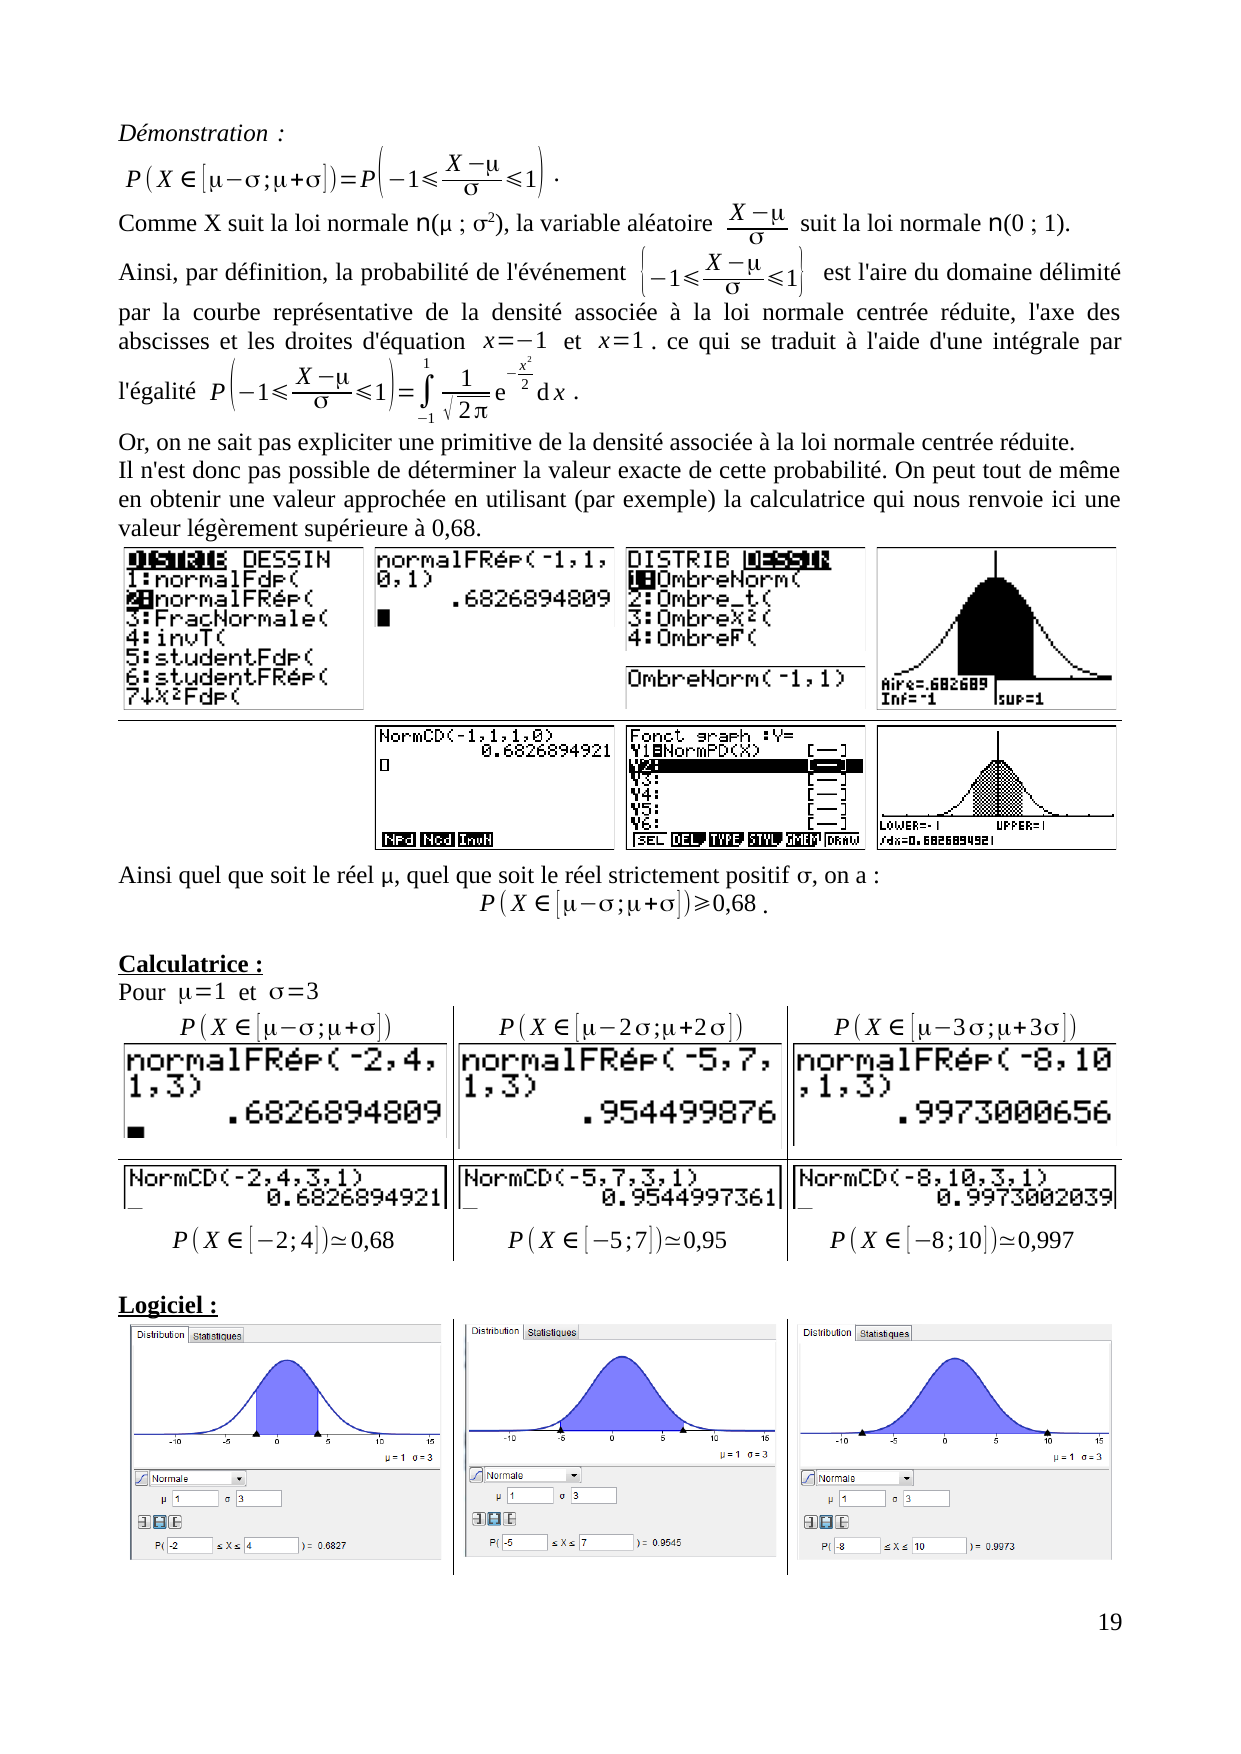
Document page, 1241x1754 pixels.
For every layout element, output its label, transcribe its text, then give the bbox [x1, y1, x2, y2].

picture [797, 1324, 1112, 1560]
picture [463, 1324, 777, 1557]
table_header [369, 721, 620, 860]
table_header [454, 1325, 787, 1575]
table_header [454, 1006, 787, 1159]
text Comme X suit la loi normale n( ; 2), la variable aléatoire suit la loi normale n(0 ; 1). [118, 199, 1122, 246]
table_header [871, 542, 1122, 720]
table_header [118, 1325, 453, 1575]
table_cell [788, 1219, 1122, 1261]
text Démonstration : [118, 118, 1122, 147]
table_header [118, 1319, 453, 1324]
table_header [788, 1325, 1122, 1575]
table_cell [454, 1219, 787, 1261]
table_header [871, 721, 1122, 860]
text . [118, 888, 1122, 920]
picture [458, 1165, 782, 1209]
text Or, on ne sait pas expliciter une primitive de la densité associée à la loi normale centrée réduite. [118, 427, 1122, 455]
table_header [118, 542, 369, 720]
text Ainsi quel que soit le réel , quel que soit le réel strictement positif , on a : [118, 860, 1122, 888]
table_cell [118, 1219, 453, 1261]
table_header [369, 542, 620, 661]
table_header [620, 542, 871, 661]
table_cell [369, 661, 620, 720]
picture [876, 725, 1117, 850]
picture [129, 1324, 442, 1560]
picture [374, 725, 615, 850]
table_header [620, 721, 871, 860]
table_cell [788, 1160, 1122, 1219]
text Pour et [118, 977, 1122, 1006]
text Calculatrice : [118, 949, 1122, 977]
table_cell [454, 1160, 787, 1219]
text . [118, 147, 1122, 199]
table_header [788, 1319, 1122, 1324]
table_cell [620, 661, 871, 720]
picture [625, 725, 866, 850]
table_header [788, 1006, 1122, 1159]
text Ainsi, par définition, la probabilité de l'événement est l'aire du domaine délimité par la courbe représentative de la densité associée à la loi normale centrée réduite, l'axe des abscisses et les droites d'équation et . ce qui se traduit à l'aide d'une intégrale par l'égalité . [118, 246, 1122, 427]
text Il n'est donc pas possible de déterminer la valeur exacte de cette probabilité. On peut tout de même en obtenir une valeur approchée en utilisant (par exemple) la calculatrice qui nous renvoie ici une valeur légèrement supérieure à 0,68. [118, 455, 1122, 542]
picture [123, 1165, 447, 1209]
picture [793, 1165, 1117, 1209]
table_header [118, 1006, 453, 1159]
table_header [454, 1319, 787, 1324]
text Logiciel : [118, 1290, 1122, 1319]
table_cell [118, 1160, 453, 1219]
table_header [118, 721, 369, 860]
